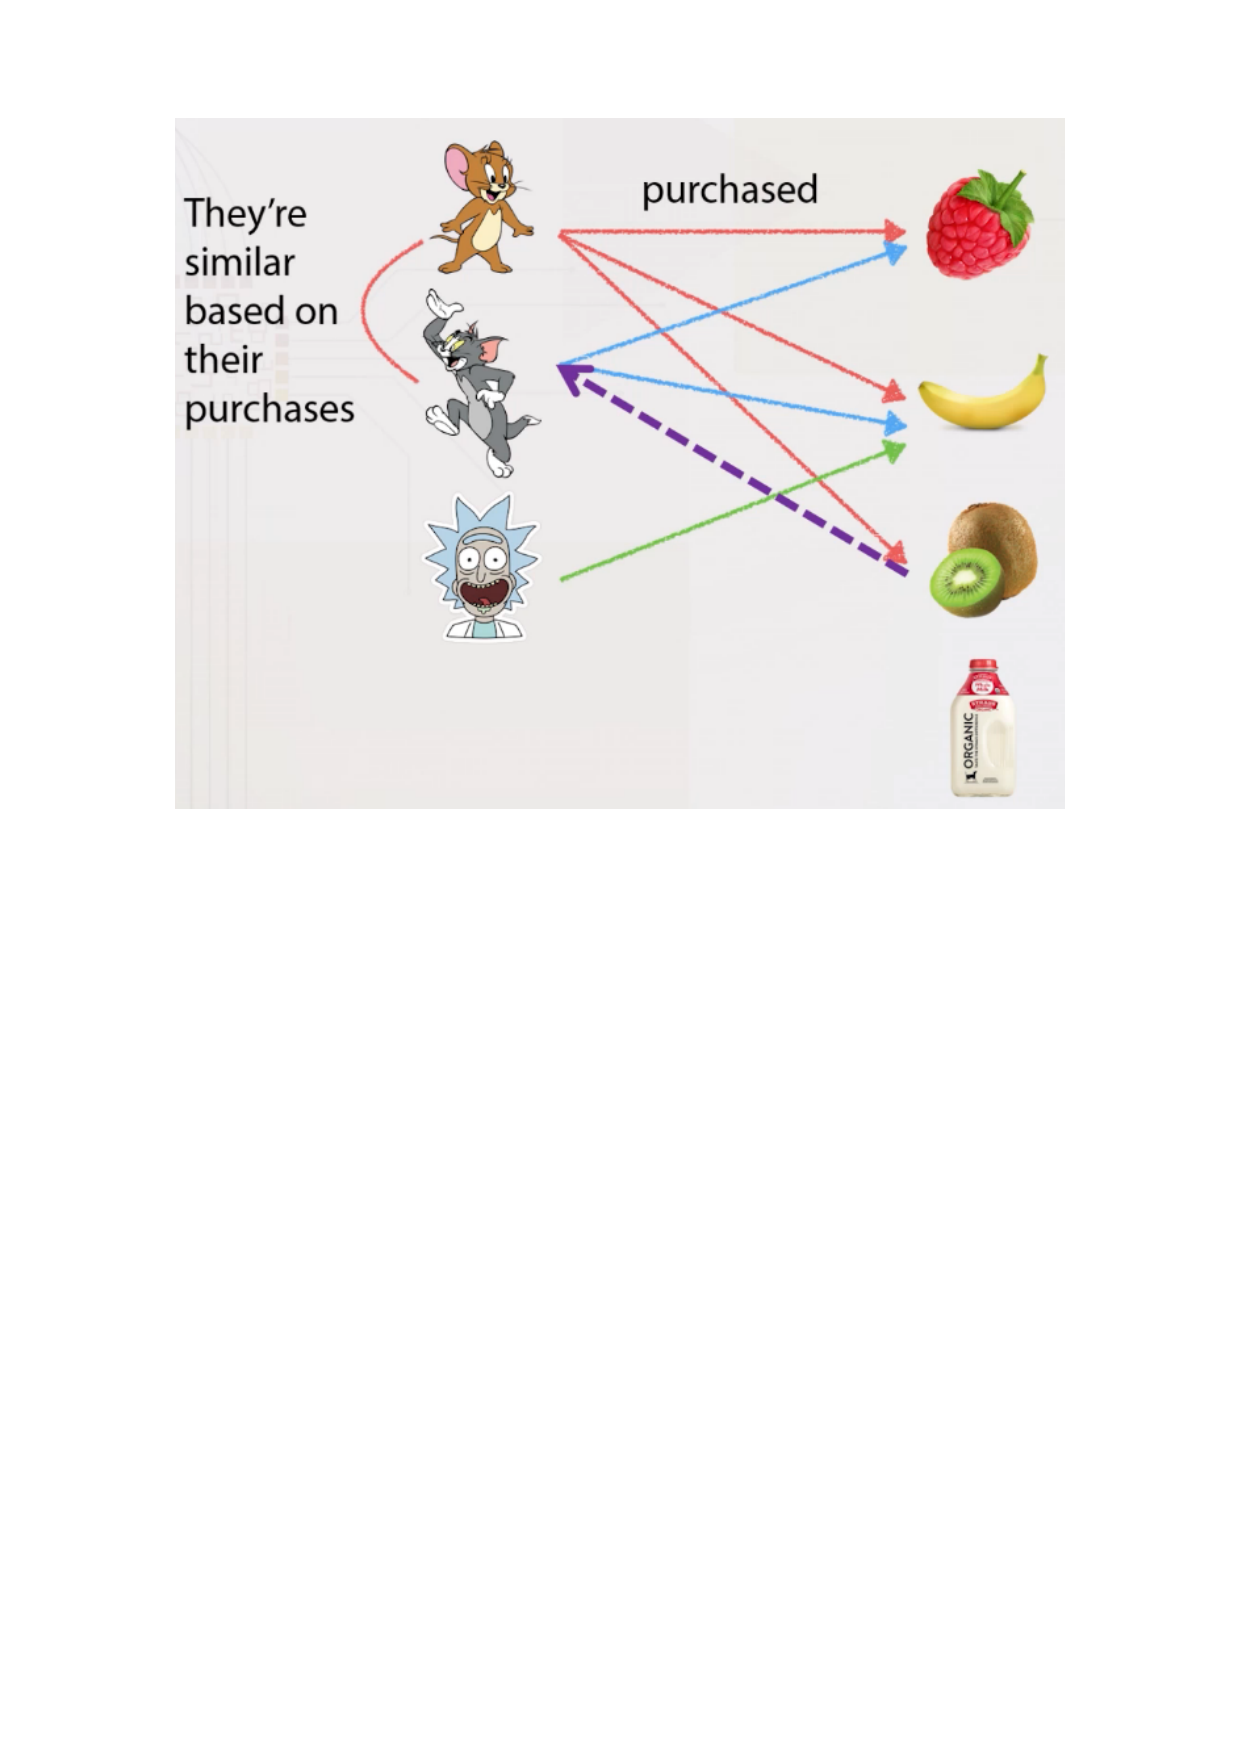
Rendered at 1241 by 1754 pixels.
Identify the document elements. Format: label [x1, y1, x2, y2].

picture [175, 118, 1065, 809]
